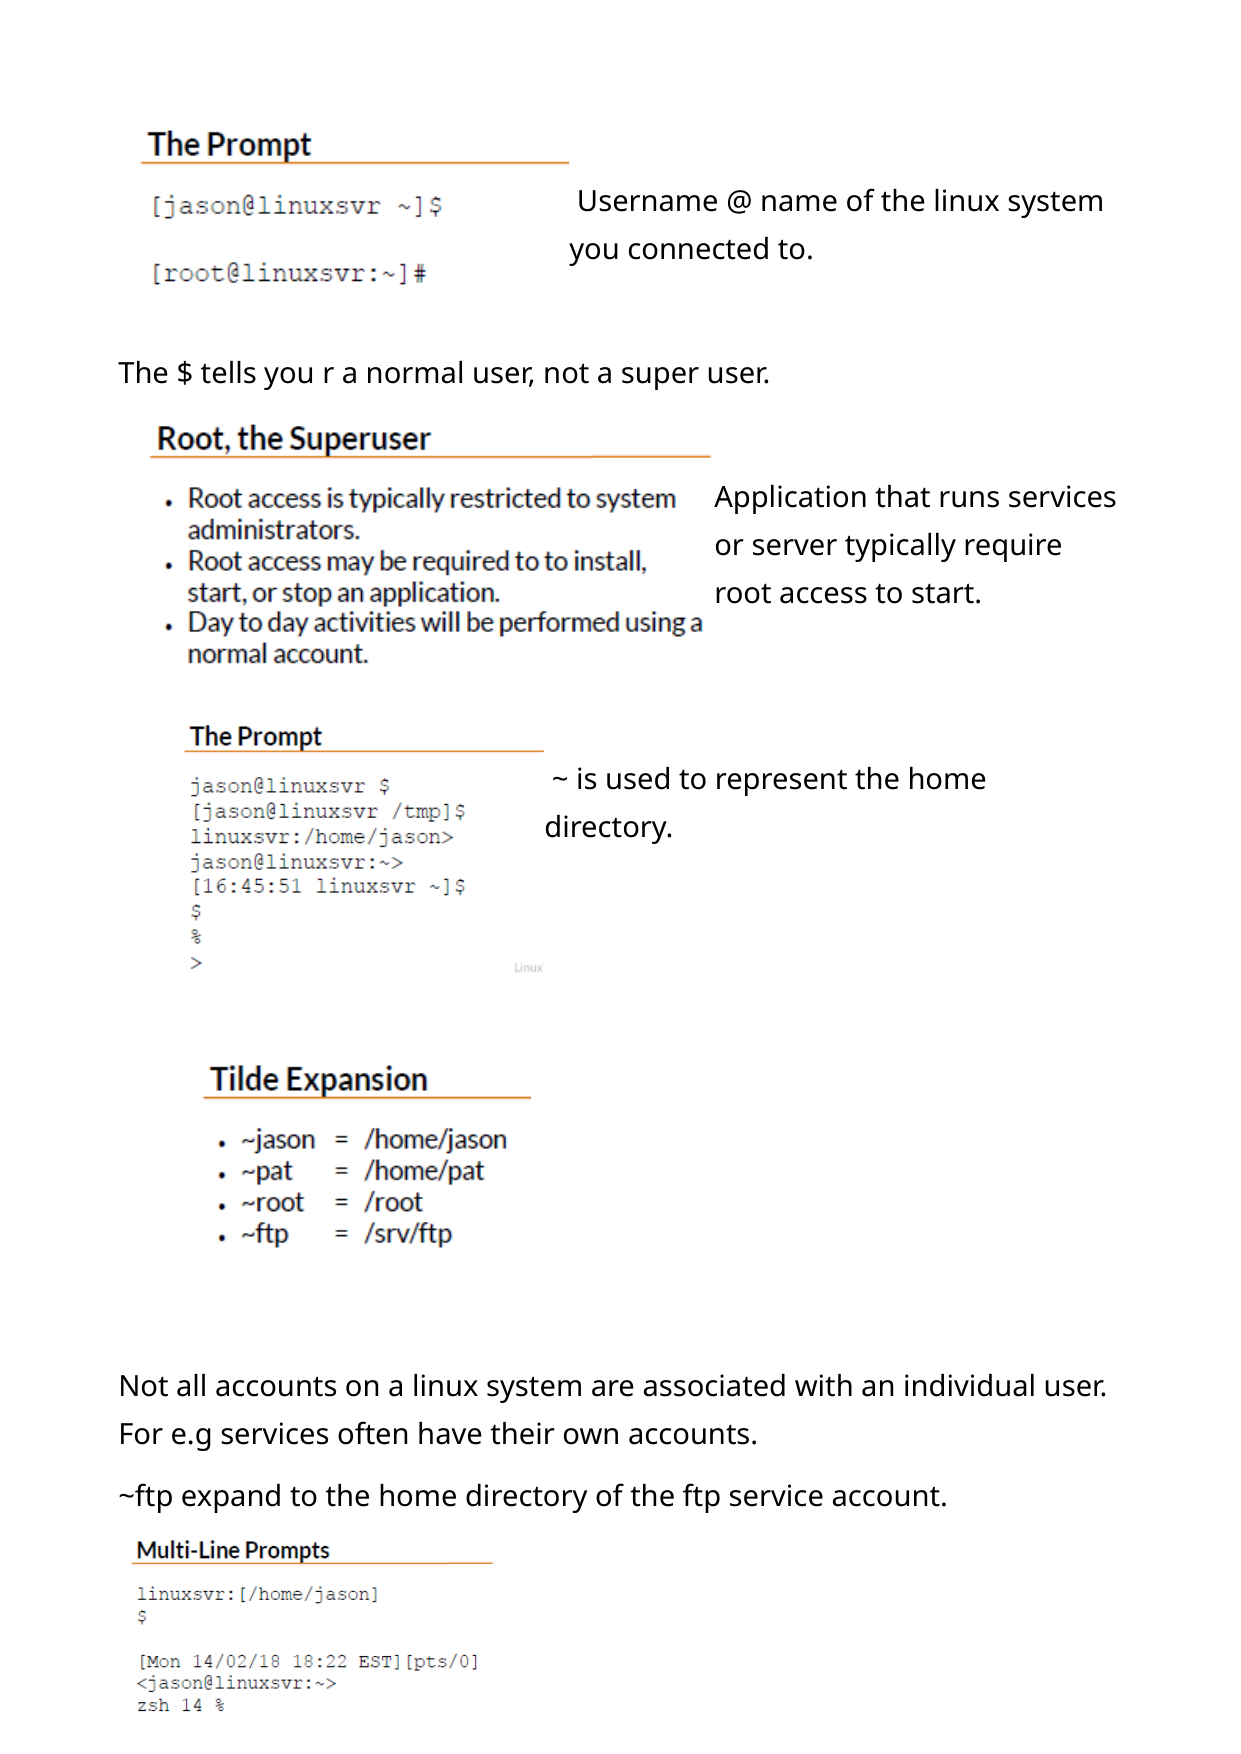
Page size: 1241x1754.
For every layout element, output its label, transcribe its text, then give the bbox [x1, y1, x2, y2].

picture [195, 1050, 531, 1254]
text Username @ name of the linux system you connected to. [570, 180, 1122, 268]
picture [148, 414, 714, 679]
picture [131, 1538, 493, 1719]
text The $ tells you r a normal user, not a super user. [118, 352, 1122, 392]
text ~ is used to represent the home directory. [545, 758, 1122, 846]
text ~ftp expand to the home directory of the ftp service account. [118, 1476, 1122, 1515]
text [118, 758, 180, 846]
picture [128, 123, 570, 305]
picture [180, 720, 545, 974]
text Application that runs services or server typically require root access to start. [714, 477, 1122, 612]
text Not all accounts on a linux system are associated with an individual user. For e.g services often have their own accounts. [118, 1366, 1122, 1453]
text [118, 477, 148, 612]
